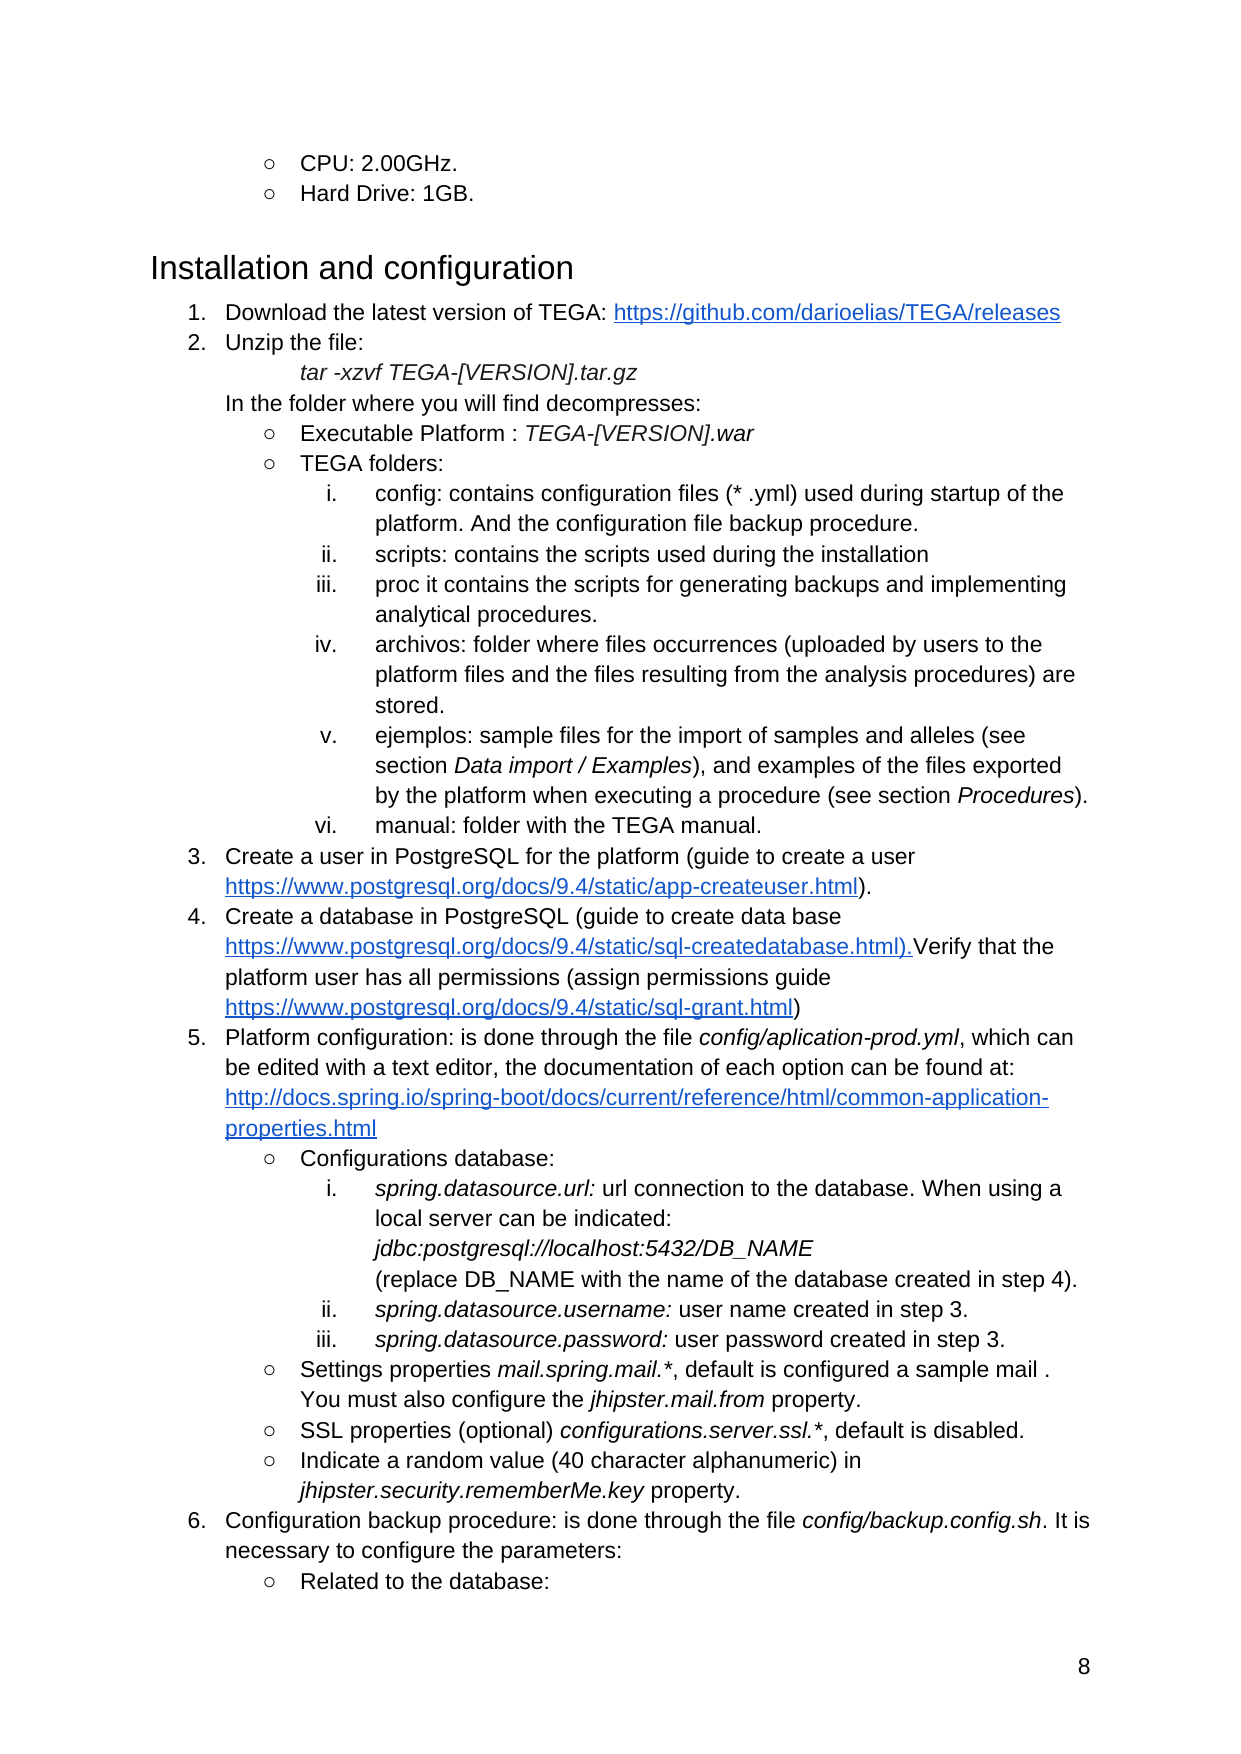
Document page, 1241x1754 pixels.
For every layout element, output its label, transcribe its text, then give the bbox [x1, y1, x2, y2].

list proc it contains the scripts for generating backups and implementing analytical procedures. [337, 571, 1090, 627]
list manual: folder with the TEGA manual. [337, 812, 1090, 839]
list Hard Drive: 1GB. [262, 180, 1090, 207]
list CPU: 2.00GHz. [262, 150, 1090, 176]
list Configuration backup procedure: is done through the file config/backup.config.sh. It is necessary to configure the parameters: [187, 1507, 1090, 1564]
list spring.datasource.password: user password created in step 3. [337, 1326, 1090, 1352]
list scripts: contains the scripts used during the installation [337, 541, 1090, 567]
list Unzip the file: tar -xzvf TEGA-[VERSION].tar.gz In the folder where you will find decompresses: [187, 329, 1090, 416]
list SSL properties (optional) configurations.server.ssl.*, default is disabled. [262, 1417, 1090, 1443]
list Platform configuration: is done through the file config/aplication-prod.yml, which can be edited with a text editor, the documentation of each option can be found at: http://docs.spring.io/spring-boot/docs/current/reference/html/common-application-properties.html [187, 1024, 1090, 1141]
list Executable Platform : TEGA-[VERSION].war [262, 420, 1090, 446]
list ejemplos: sample files for the import of samples and alleles (see section Data import / Examples), and examples of the files exported by the platform when executing a procedure (see section Procedures). [337, 722, 1090, 808]
list Download the latest version of TEGA: https://github.com/darioelias/TEGA/releases [187, 299, 1090, 325]
list Create a user in PostgreSQL for the platform (guide to create a user https://www.postgresql.org/docs/9.4/static/app-createuser.html). [187, 843, 1090, 899]
subtitle Installation and configuration [150, 248, 1090, 286]
list archivos: folder where files occurrences (uploaded by users to the platform files and the files resulting from the analysis procedures) are stored. [337, 631, 1090, 718]
list Create a database in PostgreSQL (guide to create data base https://www.postgresql.org/docs/9.4/static/sql-createdatabase.html).Verify that the platform user has all permissions (assign permissions guide https://www.postgresql.org/docs/9.4/static/sql-grant.html) [187, 903, 1090, 1020]
list TEGA folders: [262, 450, 1090, 476]
list spring.datasource.username: user name created in step 3. [337, 1296, 1090, 1322]
list Indicate a random value (40 character alphanumeric) in jhipster.security.rememberMe.key property. [262, 1447, 1090, 1503]
list config: contains configuration files (* .yml) used during startup of the platform. And the configuration file backup procedure. [337, 480, 1090, 537]
list Settings properties mail.spring.mail.*, default is configured a sample mail . You must also configure the jhipster.mail.from property. [262, 1356, 1090, 1413]
list Configurations database: [262, 1145, 1090, 1171]
list Related to the database: [262, 1568, 1090, 1594]
list spring.datasource.url: url connection to the database. When using a local server can be indicated: jdbc:postgresql://localhost:5432/DB_NAME (replace DB_NAME with the name of the database created in step 4). [337, 1175, 1090, 1292]
